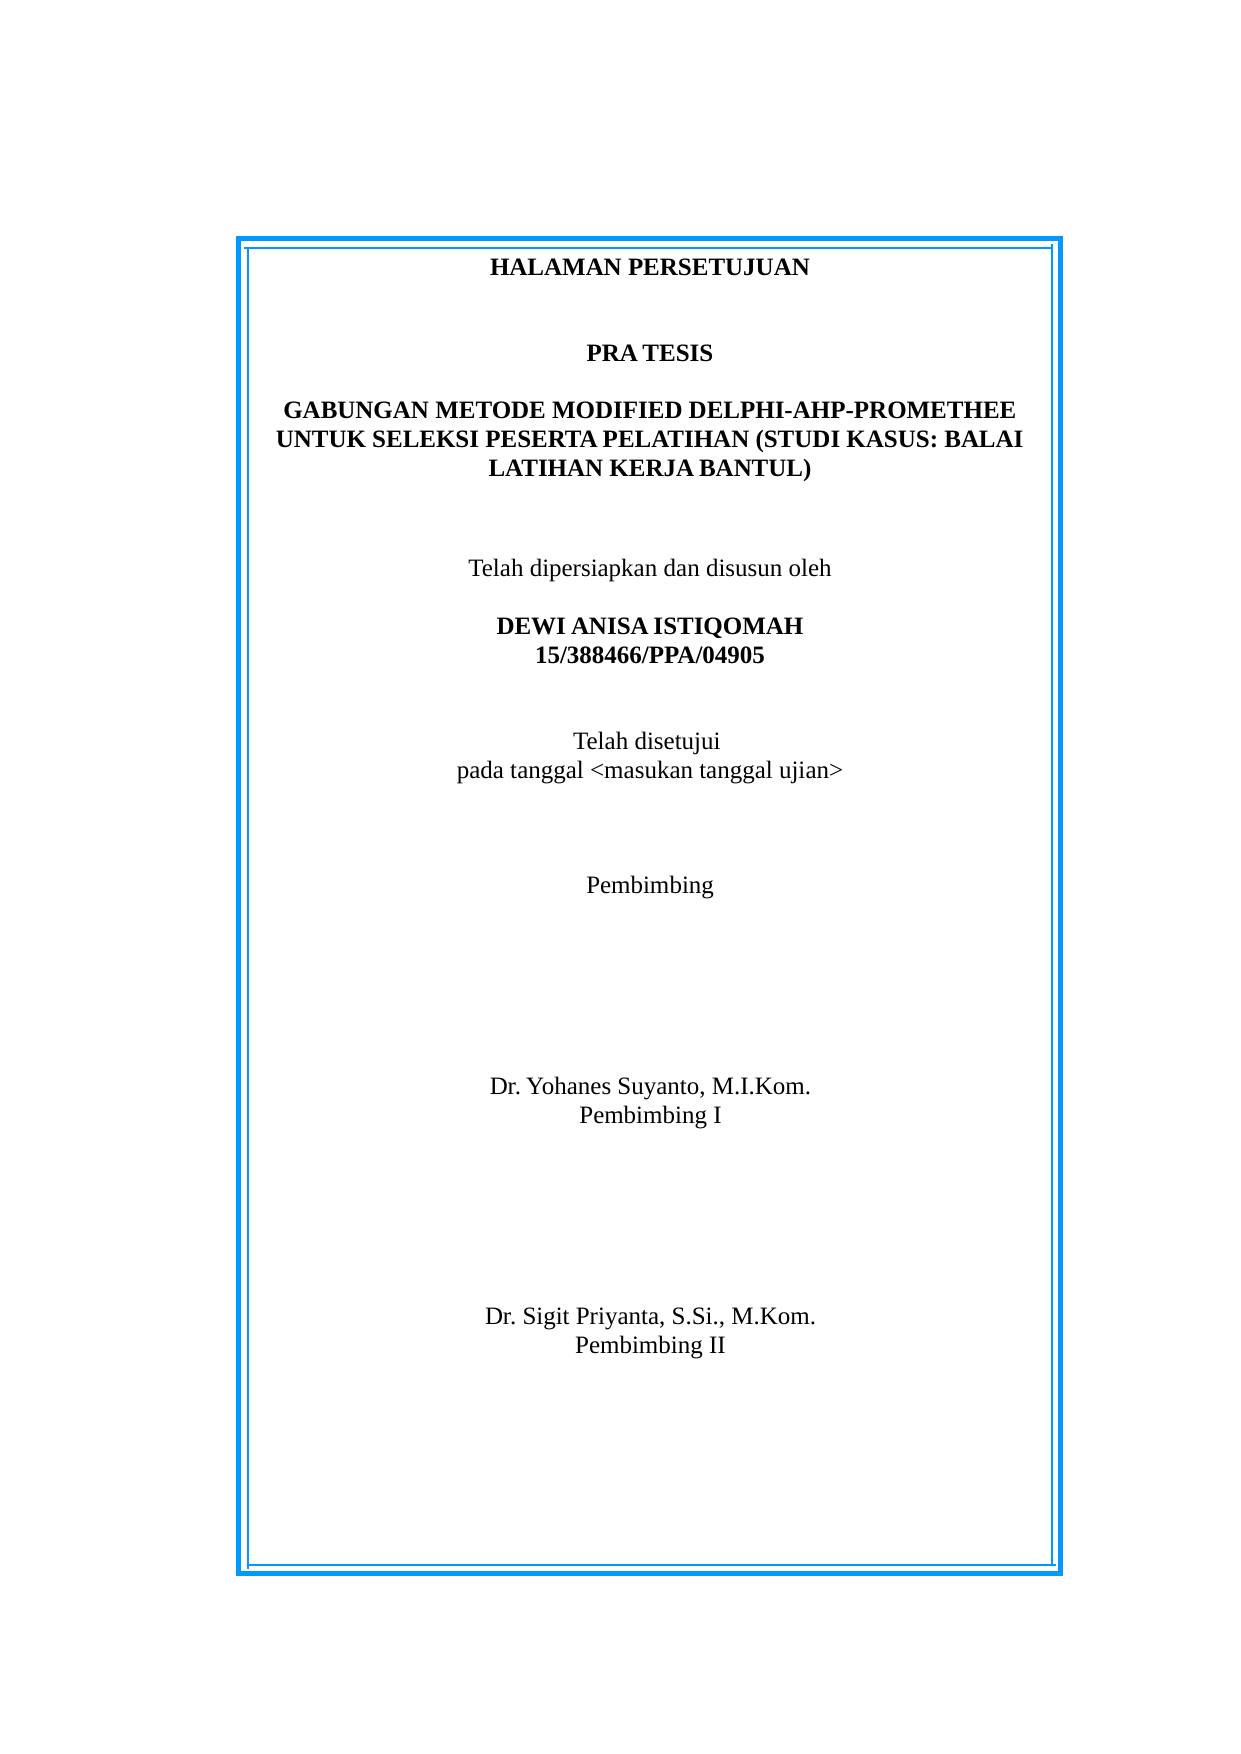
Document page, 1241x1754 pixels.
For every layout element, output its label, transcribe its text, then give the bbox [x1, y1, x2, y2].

text 15/388466/PPA/04905 [252, 640, 1048, 668]
table_cell [262, 1445, 1039, 1473]
table_cell Pembimbing I [262, 1100, 1039, 1128]
text Telah dipersiapkan dan disusun oleh [252, 553, 1048, 582]
table_cell [262, 1157, 1039, 1272]
table_cell [262, 1387, 1039, 1416]
table_cell [262, 1359, 1039, 1387]
text GABUNGAN METODE MODIFIED DELPHI-AHP-PROMETHEE UNTUK SELEKSI PESERTA PELATIHAN (STUDI KASUS: BALAI LATIHAN KERJA BANTUL) [252, 395, 1048, 482]
text HALAMAN PERSETUJUAN [252, 252, 1048, 280]
text Pembimbing [252, 870, 1048, 898]
table_cell [262, 1502, 1039, 1531]
table_cell Dr. Sigit Priyanta, S.Si., M.Kom. [262, 1301, 1039, 1330]
table_cell [262, 1474, 1039, 1502]
text Telah disetujui [252, 726, 1048, 755]
table_header Dr. Yohanes Suyanto, M.I.Kom. [262, 1071, 1039, 1100]
table_cell [262, 1272, 1039, 1301]
text DEWI ANISA ISTIQOMAH [252, 611, 1048, 640]
text PRA tesis [252, 338, 1048, 367]
table_cell [262, 1129, 1039, 1157]
text pada tanggal <masukan tanggal ujian> [252, 755, 1048, 783]
table_cell Pembimbing II [262, 1330, 1039, 1358]
table_cell [262, 1416, 1039, 1445]
